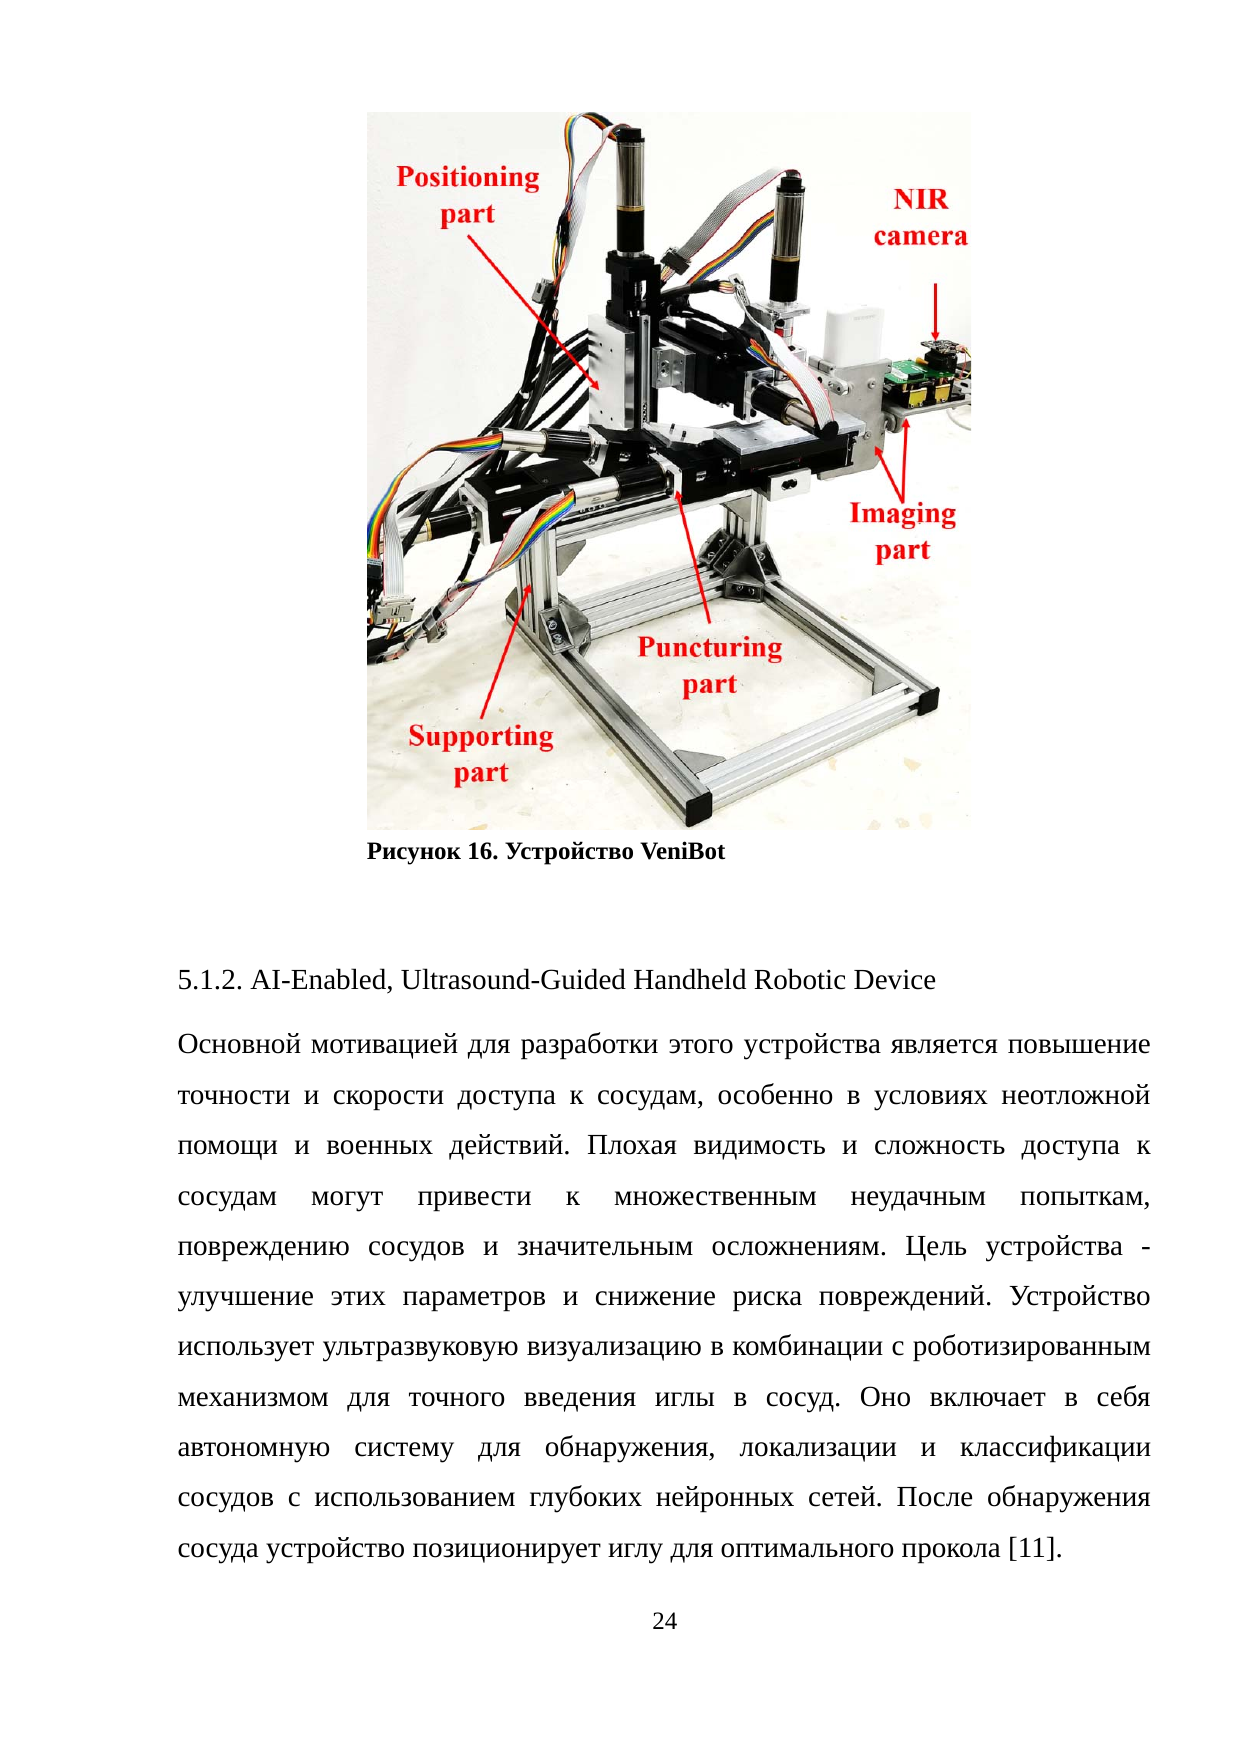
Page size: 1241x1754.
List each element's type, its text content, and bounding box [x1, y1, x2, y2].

text Рисунок 16. Устройство VeniBot [177, 832, 1152, 866]
text 5.1.2. AI-Enabled, Ultrasound-Guided Handheld Robotic Device [177, 962, 1152, 995]
picture [367, 112, 972, 830]
text Основной мотивацией для разработки этого устройства является повышение точности и скорости доступа к сосудам, особенно в условиях неотложной помощи и военных действий. Плохая видимость и сложность доступа к сосудам могут привести к множественным неудачным попыткам, повреждению сосудов и значительным осложнениям. Цель устройства - улучшение этих параметров и снижение риска повреждений. Устройство использует ультразвуковую визуализацию в комбинации с роботизированным механизмом для точного введения иглы в сосуд. Оно включает в себя автономную систему для обнаружения, локализации и классификации сосудов с использованием глубоких нейронных сетей. После обнаружения сосуда устройство позиционирует иглу для оптимального прокола [11]. [177, 1027, 1152, 1563]
